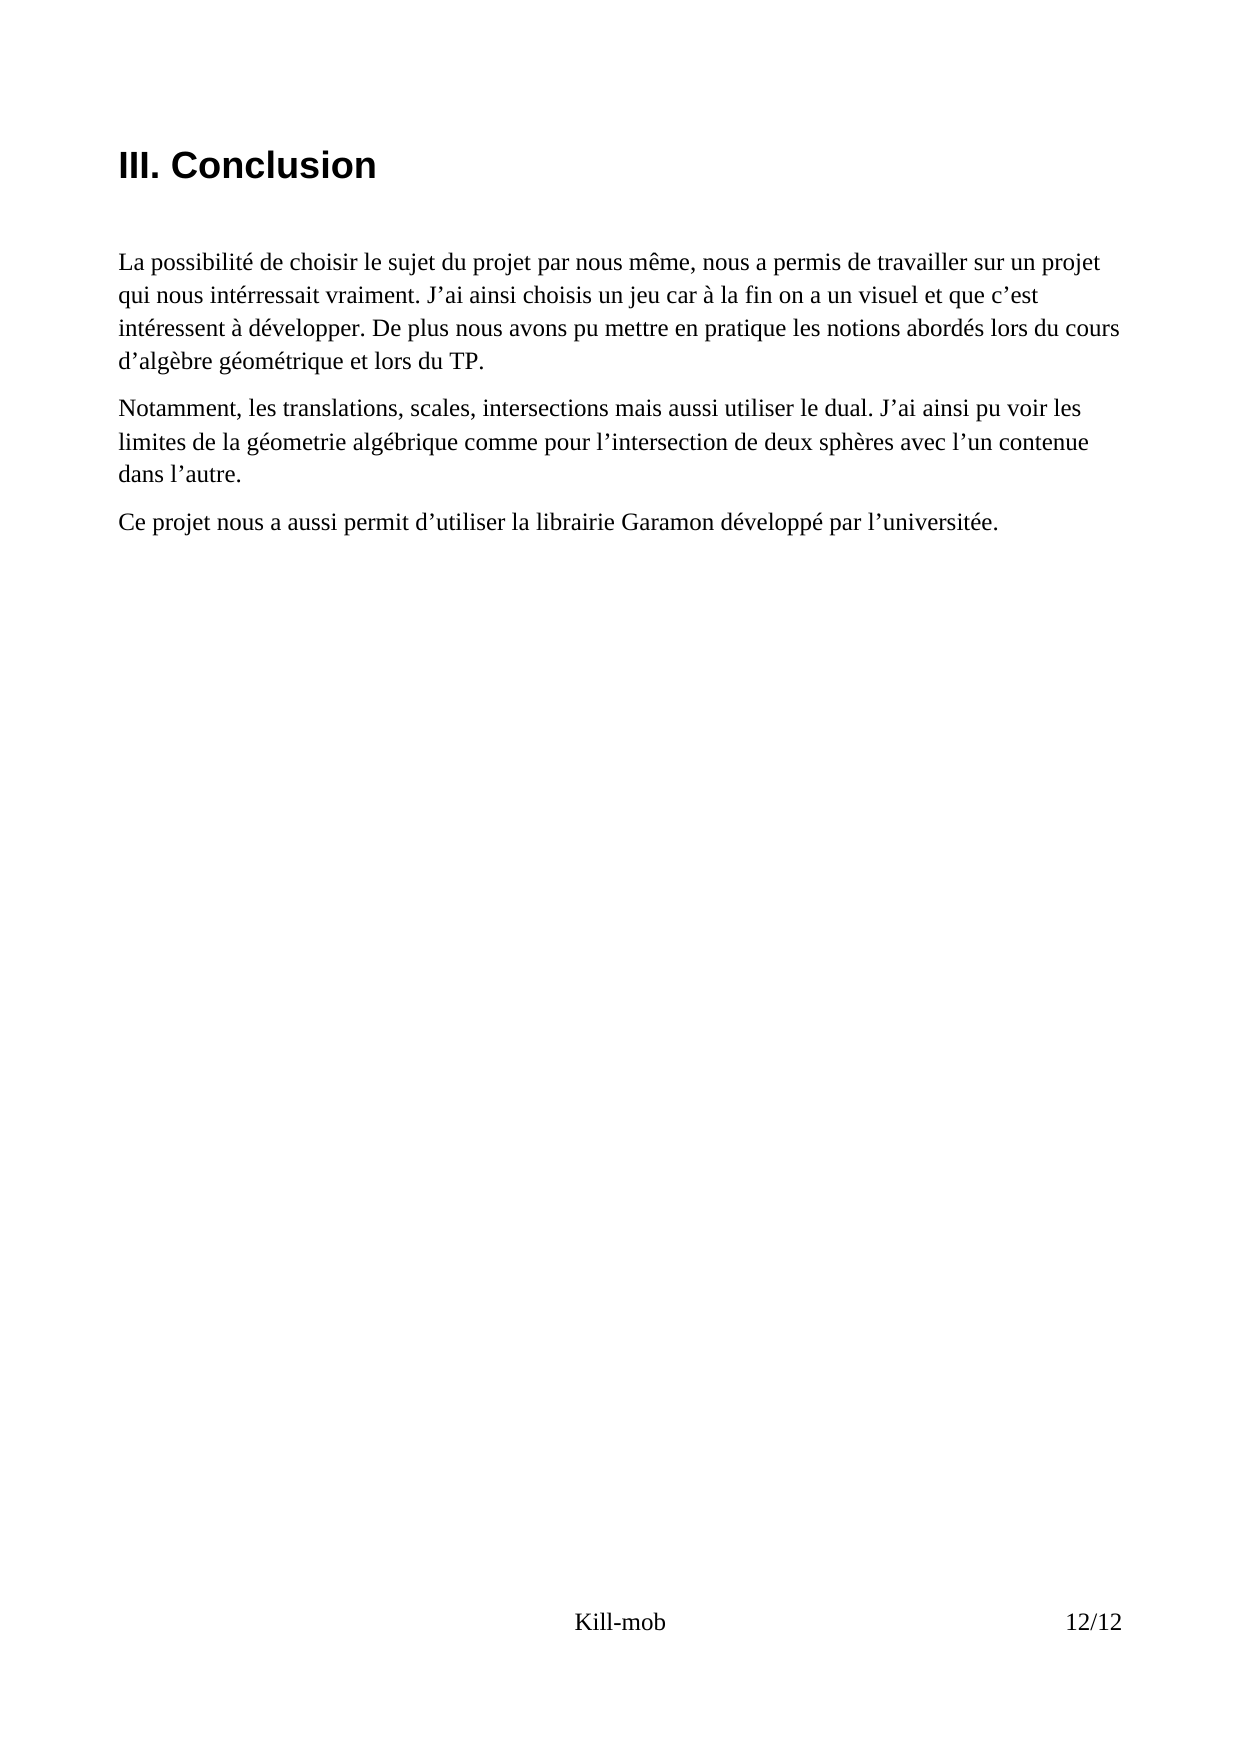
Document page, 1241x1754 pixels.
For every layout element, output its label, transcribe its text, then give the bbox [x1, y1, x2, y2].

subtitle III. Conclusion [118, 143, 1122, 187]
text Ce projet nous a aussi permit d’utiliser la librairie Garamon développé par l’universitée. [118, 507, 1122, 536]
text La possibilité de choisir le sujet du projet par nous même, nous a permis de travailler sur un projet qui nous intérressait vraiment. J’ai ainsi choisis un jeu car à la fin on a un visuel et que c’est intéressent à développer. De plus nous avons pu mettre en pratique les notions abordés lors du cours d’algèbre géométrique et lors du TP. [118, 247, 1122, 375]
text Notamment, les translations, scales, intersections mais aussi utiliser le dual. J’ai ainsi pu voir les limites de la géometrie algébrique comme pour l’intersection de deux sphères avec l’un contenue dans l’autre. [118, 393, 1122, 488]
